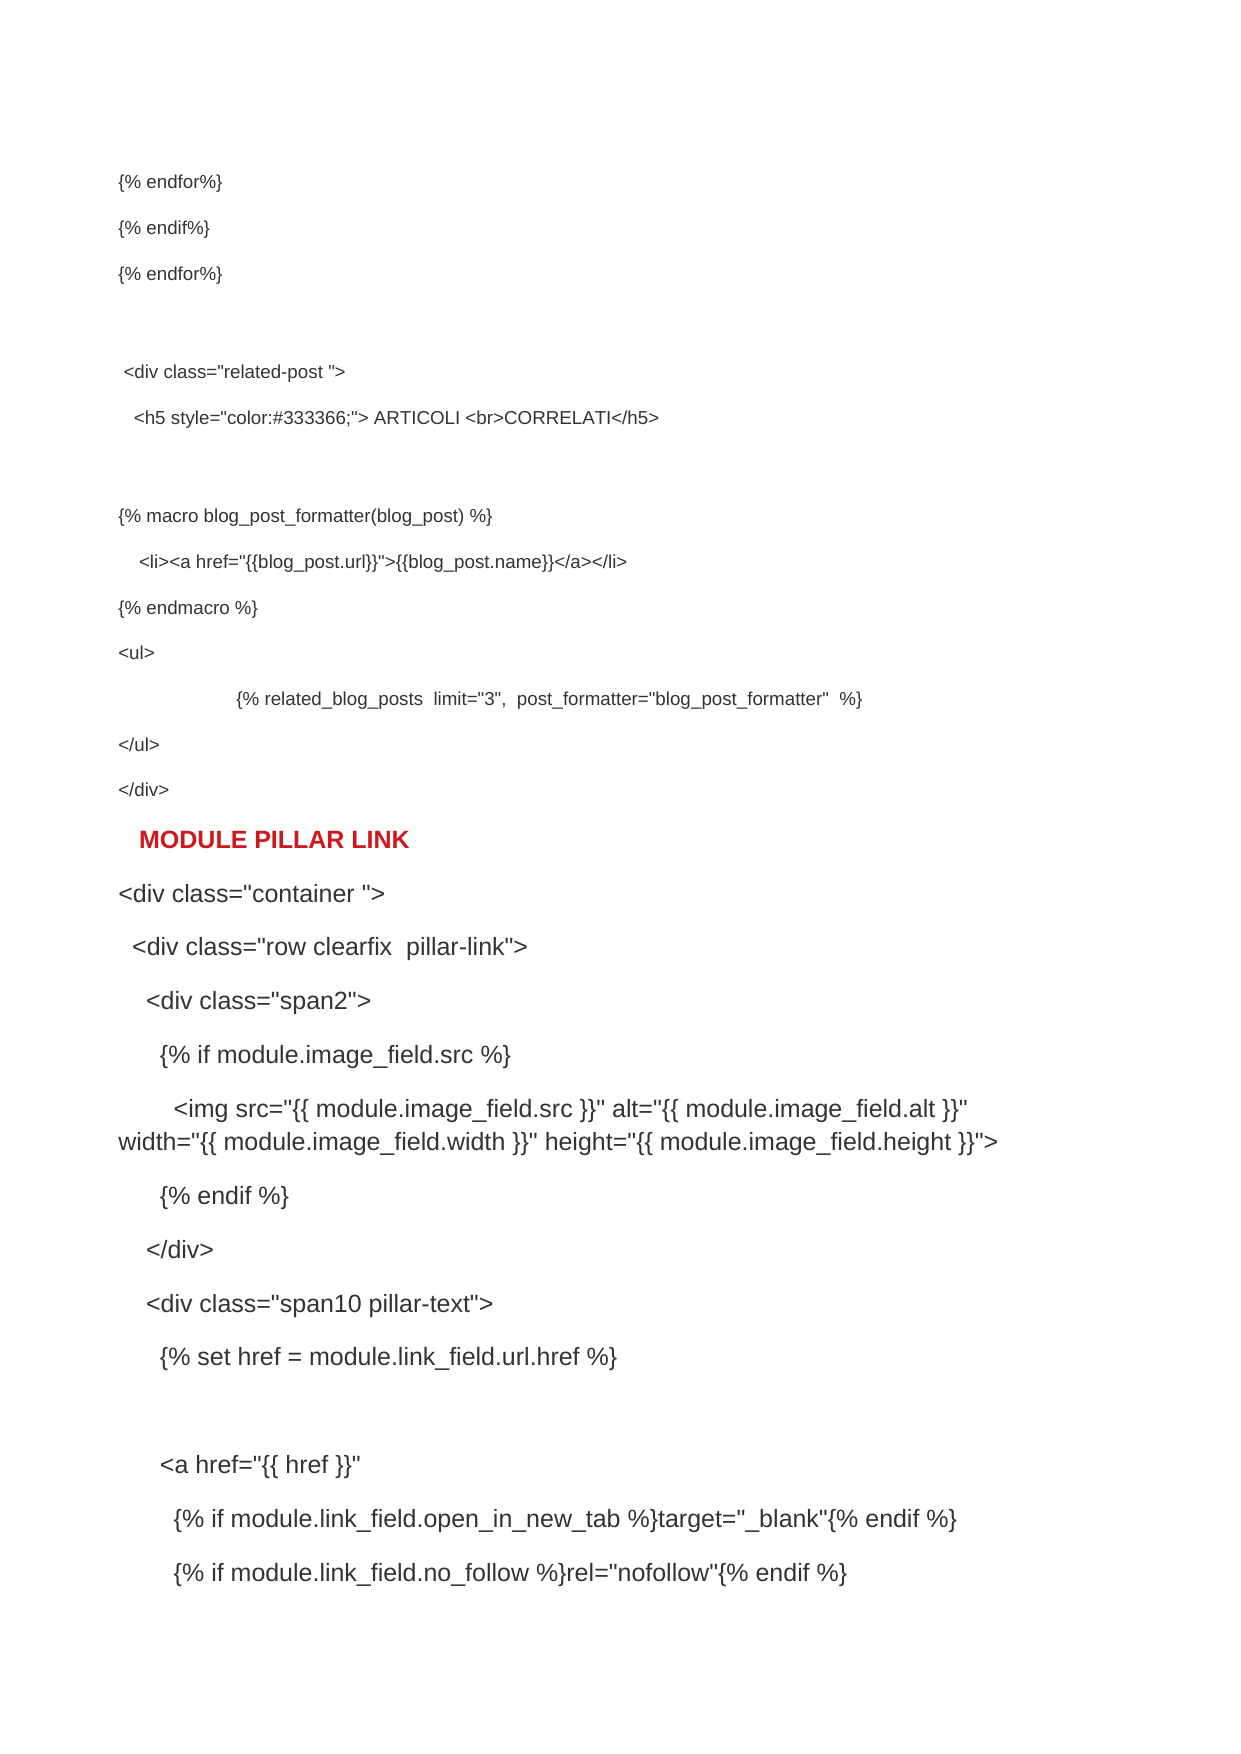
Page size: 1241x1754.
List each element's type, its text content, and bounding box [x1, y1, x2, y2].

text <div class="container "> [118, 878, 1122, 907]
text {% endfor%} [118, 262, 1122, 284]
text {% endmacro %} [118, 597, 1122, 618]
text <a href="{{ href }}" [118, 1450, 1122, 1479]
text {% endfor%} [118, 171, 1122, 193]
text {% endif %} [118, 1181, 1122, 1209]
text {% related_blog_posts limit="3", post_formatter="blog_post_formatter" %} [118, 688, 1122, 709]
text <img src="{{ module.image_field.src }}" alt="{{ module.image_field.alt }}" width="{{ module.image_field.width }}" height="{{ module.image_field.height }}"> [118, 1094, 1122, 1156]
text {% if module.link_field.no_follow %}rel="nofollow"{% endif %} [118, 1558, 1122, 1587]
text {% if module.image_field.src %} [118, 1040, 1122, 1069]
text {% macro blog_post_formatter(blog_post) %} [118, 505, 1122, 527]
text <div class="span2"> [118, 986, 1122, 1015]
text <div class="row clearfix pillar-link"> [118, 932, 1122, 961]
text </ul> [118, 733, 1122, 755]
text {% endif%} [118, 217, 1122, 238]
text <ul> [118, 642, 1122, 664]
text <div class="span10 pillar-text"> [118, 1288, 1122, 1317]
text <div class="related-post "> [118, 361, 1122, 383]
text {% set href = module.link_field.url.href %} [118, 1342, 1122, 1371]
text </div> [118, 779, 1122, 801]
text {% if module.link_field.open_in_new_tab %}target="_blank"{% endif %} [118, 1504, 1122, 1533]
text <h5 style="color:#333366;"> ARTICOLI <br>CORRELATI</h5> [118, 407, 1122, 428]
text MODULE PILLAR LINK [118, 825, 1122, 853]
text <li><a href="{{blog_post.url}}">{{blog_post.name}}</a></li> [118, 551, 1122, 572]
text </div> [118, 1235, 1122, 1263]
